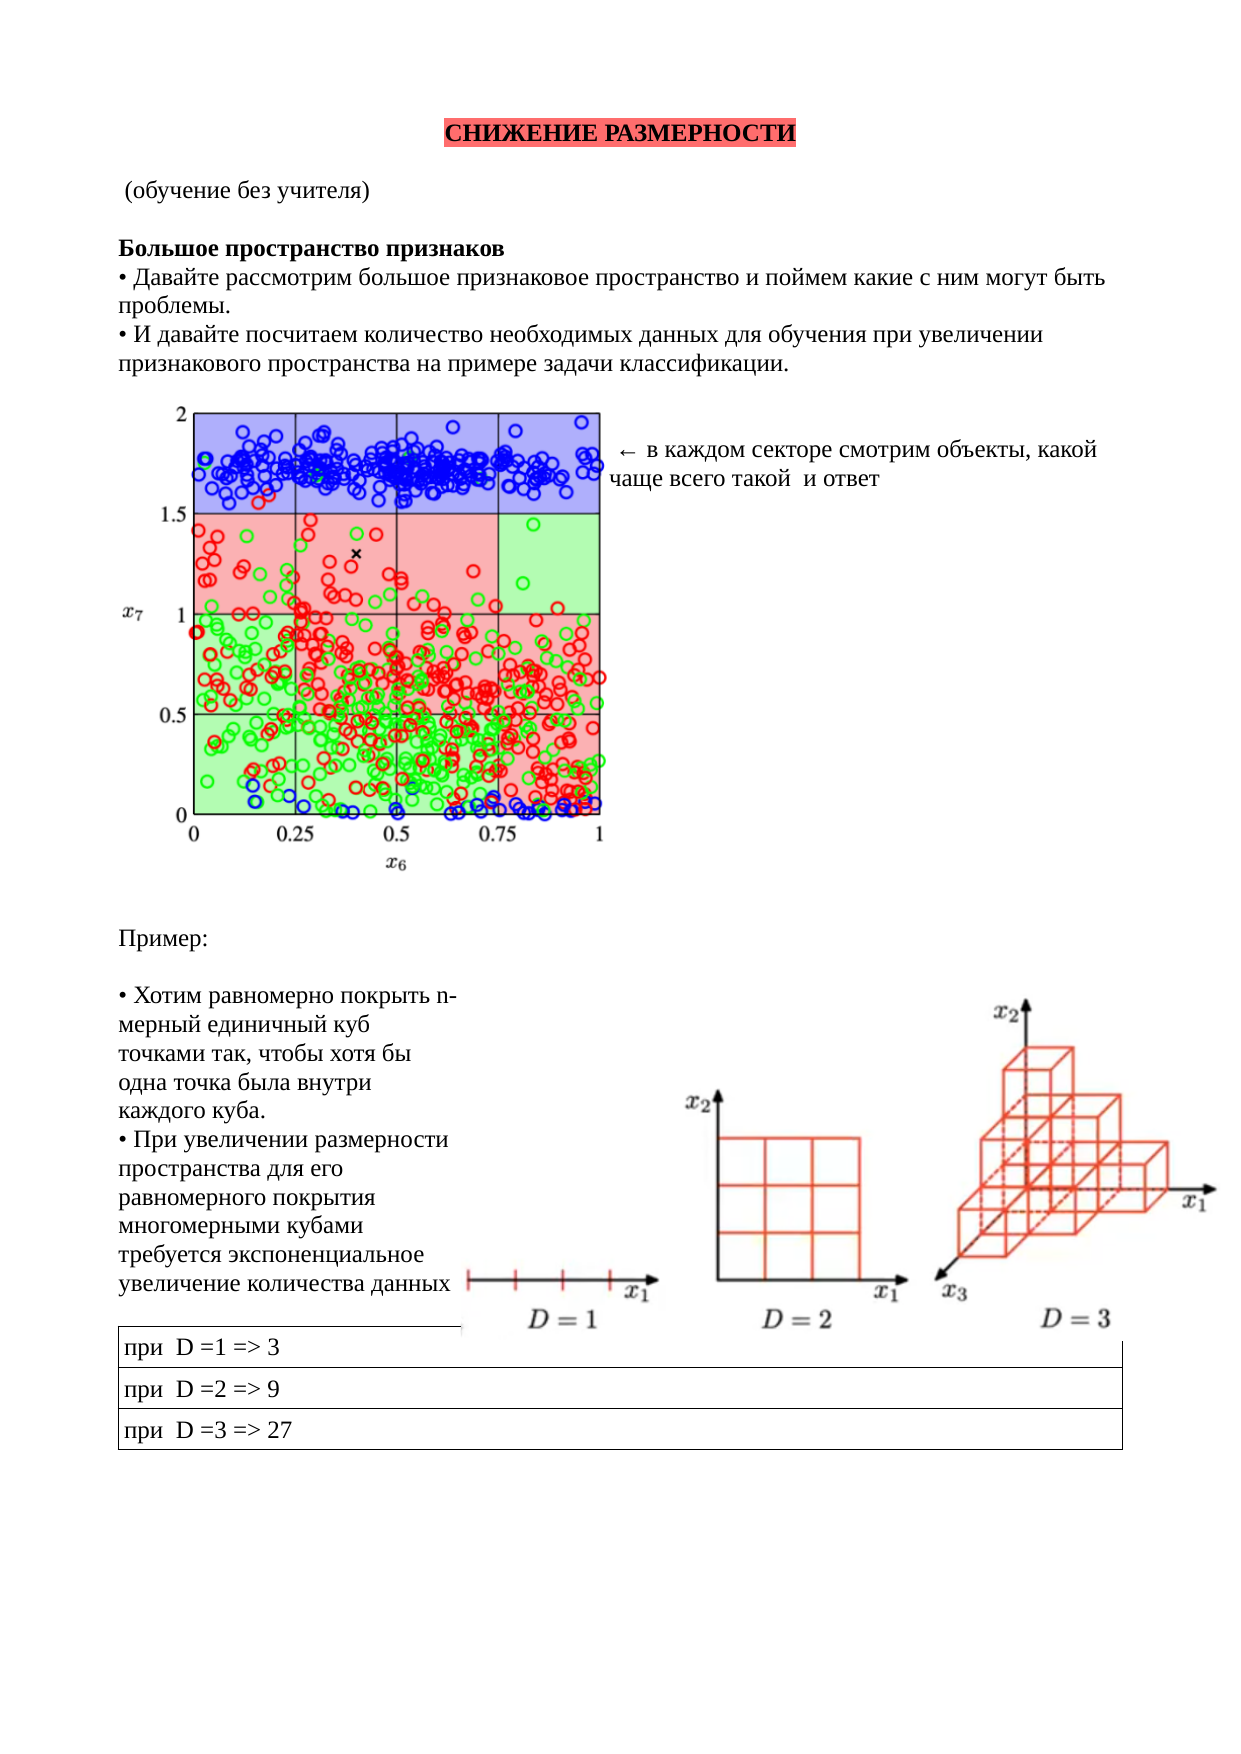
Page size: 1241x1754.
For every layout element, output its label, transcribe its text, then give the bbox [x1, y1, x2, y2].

table_header при D =1 => 3 [119, 1327, 1122, 1367]
table_cell при D =2 => 9 [119, 1368, 1122, 1408]
text • Хотим равномерно покрыть n-мерный единичный куб точками так, чтобы хотя бы одна точка была внутри каждого куба. [118, 981, 1122, 1124]
picture [460, 983, 1222, 1341]
text • И давайте посчитаем количество необходимых данных для обучения при увеличении признакового пространства на примере задачи классификации. [118, 319, 1122, 377]
text Пример: [118, 923, 1122, 952]
picture [116, 393, 609, 879]
text • Давайте рассмотрим большое признаковое пространство и поймем какие с ним могут быть проблемы. [118, 262, 1122, 319]
text Большое пространство признаков [118, 233, 1122, 262]
text ← в каждом секторе смотрим объекты, какой чаще всего такой и ответ [609, 434, 1122, 492]
table_cell при D =3 => 27 [119, 1409, 1122, 1449]
text СНИЖЕНИЕ РАЗМЕРНОСТИ [118, 118, 1122, 147]
text (обучение без учителя) [118, 176, 1122, 204]
text • При увеличении размерности пространства для его равномерного покрытия многомерными кубами требуется экспоненциальное увеличение количества данных [118, 1124, 460, 1297]
